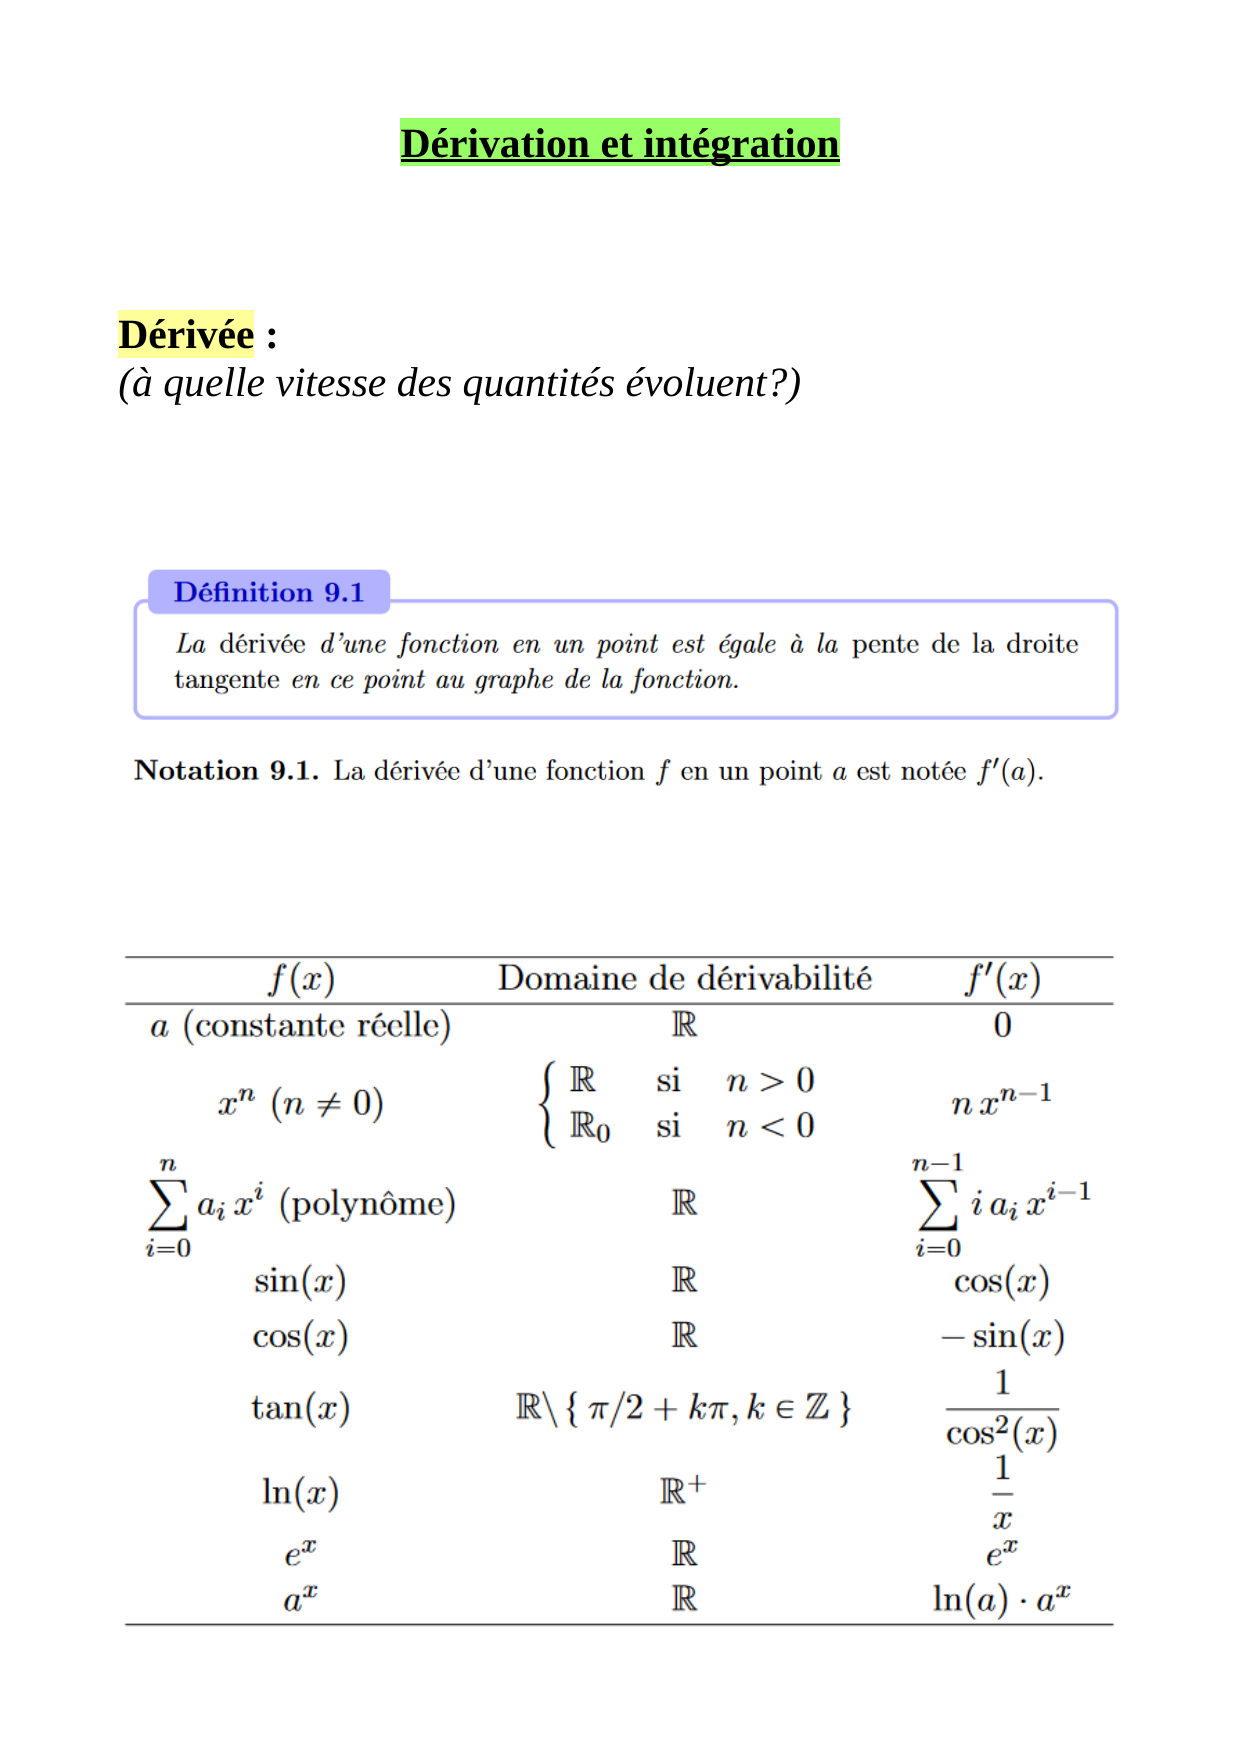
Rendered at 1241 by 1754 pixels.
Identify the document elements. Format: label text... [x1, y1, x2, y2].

text Dérivée : [118, 310, 1122, 358]
text (à quelle vitesse des quantités évoluent?) [118, 358, 1122, 406]
text Dérivation et intégration [118, 118, 1122, 166]
